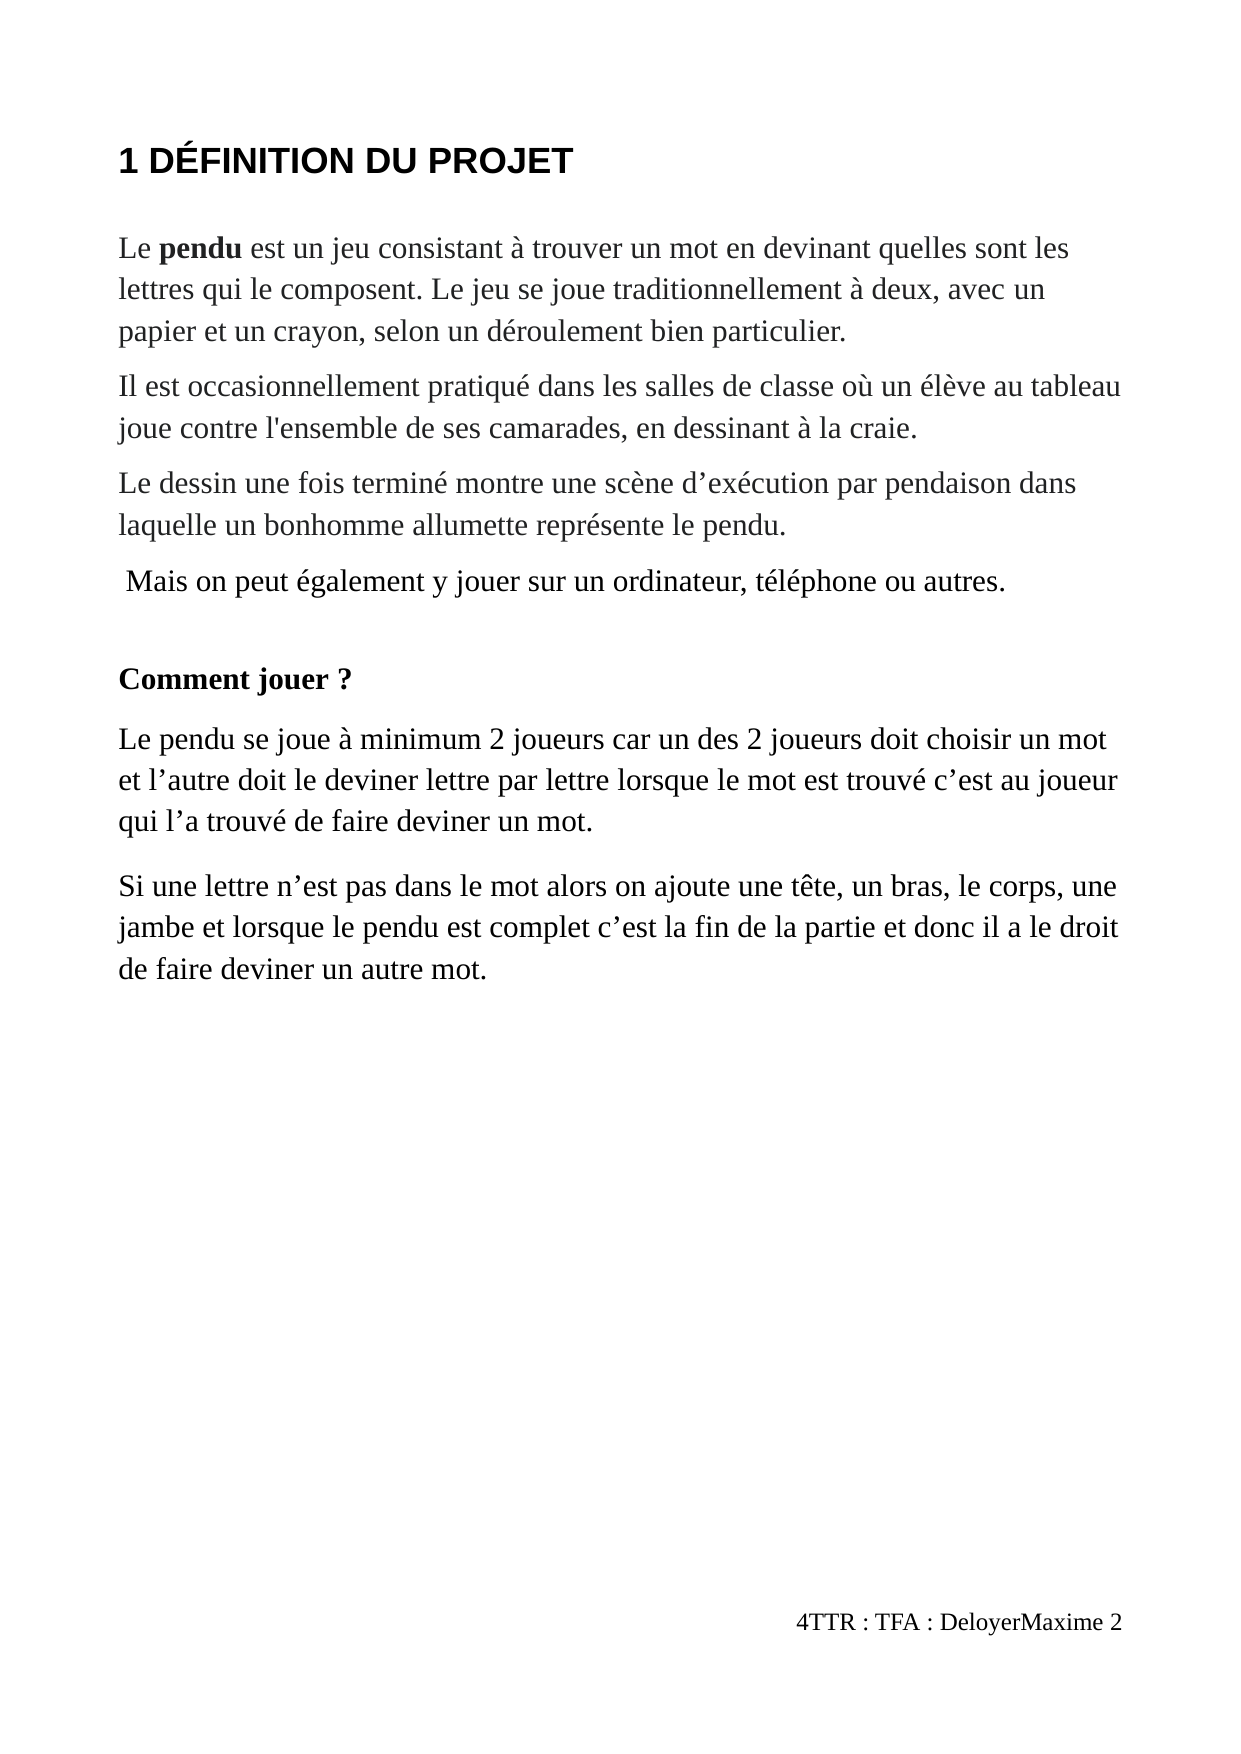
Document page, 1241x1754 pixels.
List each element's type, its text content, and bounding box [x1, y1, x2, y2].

text Il est occasionnellement pratiqué dans les salles de classe où un élève au tableau joue contre l'ensemble de ses camarades, en dessinant à la craie. [118, 368, 1122, 445]
text Mais on peut également y jouer sur un ordinateur, téléphone ou autres. [118, 562, 1122, 598]
text Le dessin une fois terminé montre une scène d’exécution par pendaison dans laquelle un bonhomme allumette représente le pendu. [118, 465, 1122, 542]
text Si une lettre n’est pas dans le mot alors on ajoute une tête, un bras, le corps, une jambe et lorsque le pendu est complet c’est la fin de la partie et donc il a le droit de faire deviner un autre mot. [118, 867, 1122, 986]
text Le pendu est un jeu consistant à trouver un mot en devinant quelles sont les lettres qui le composent. Le jeu se joue traditionnellement à deux, avec un papier et un crayon, selon un déroulement bien particulier. [118, 229, 1122, 348]
text Le pendu se joue à minimum 2 joueurs car un des 2 joueurs doit choisir un mot et l’autre doit le deviner lettre par lettre lorsque le mot est trouvé c’est au joueur qui l’a trouvé de faire deviner un mot. [118, 720, 1122, 838]
subtitle 1 DÉFINITION DU PROJET [118, 139, 1122, 181]
subtitle Comment jouer ? [118, 660, 1122, 696]
